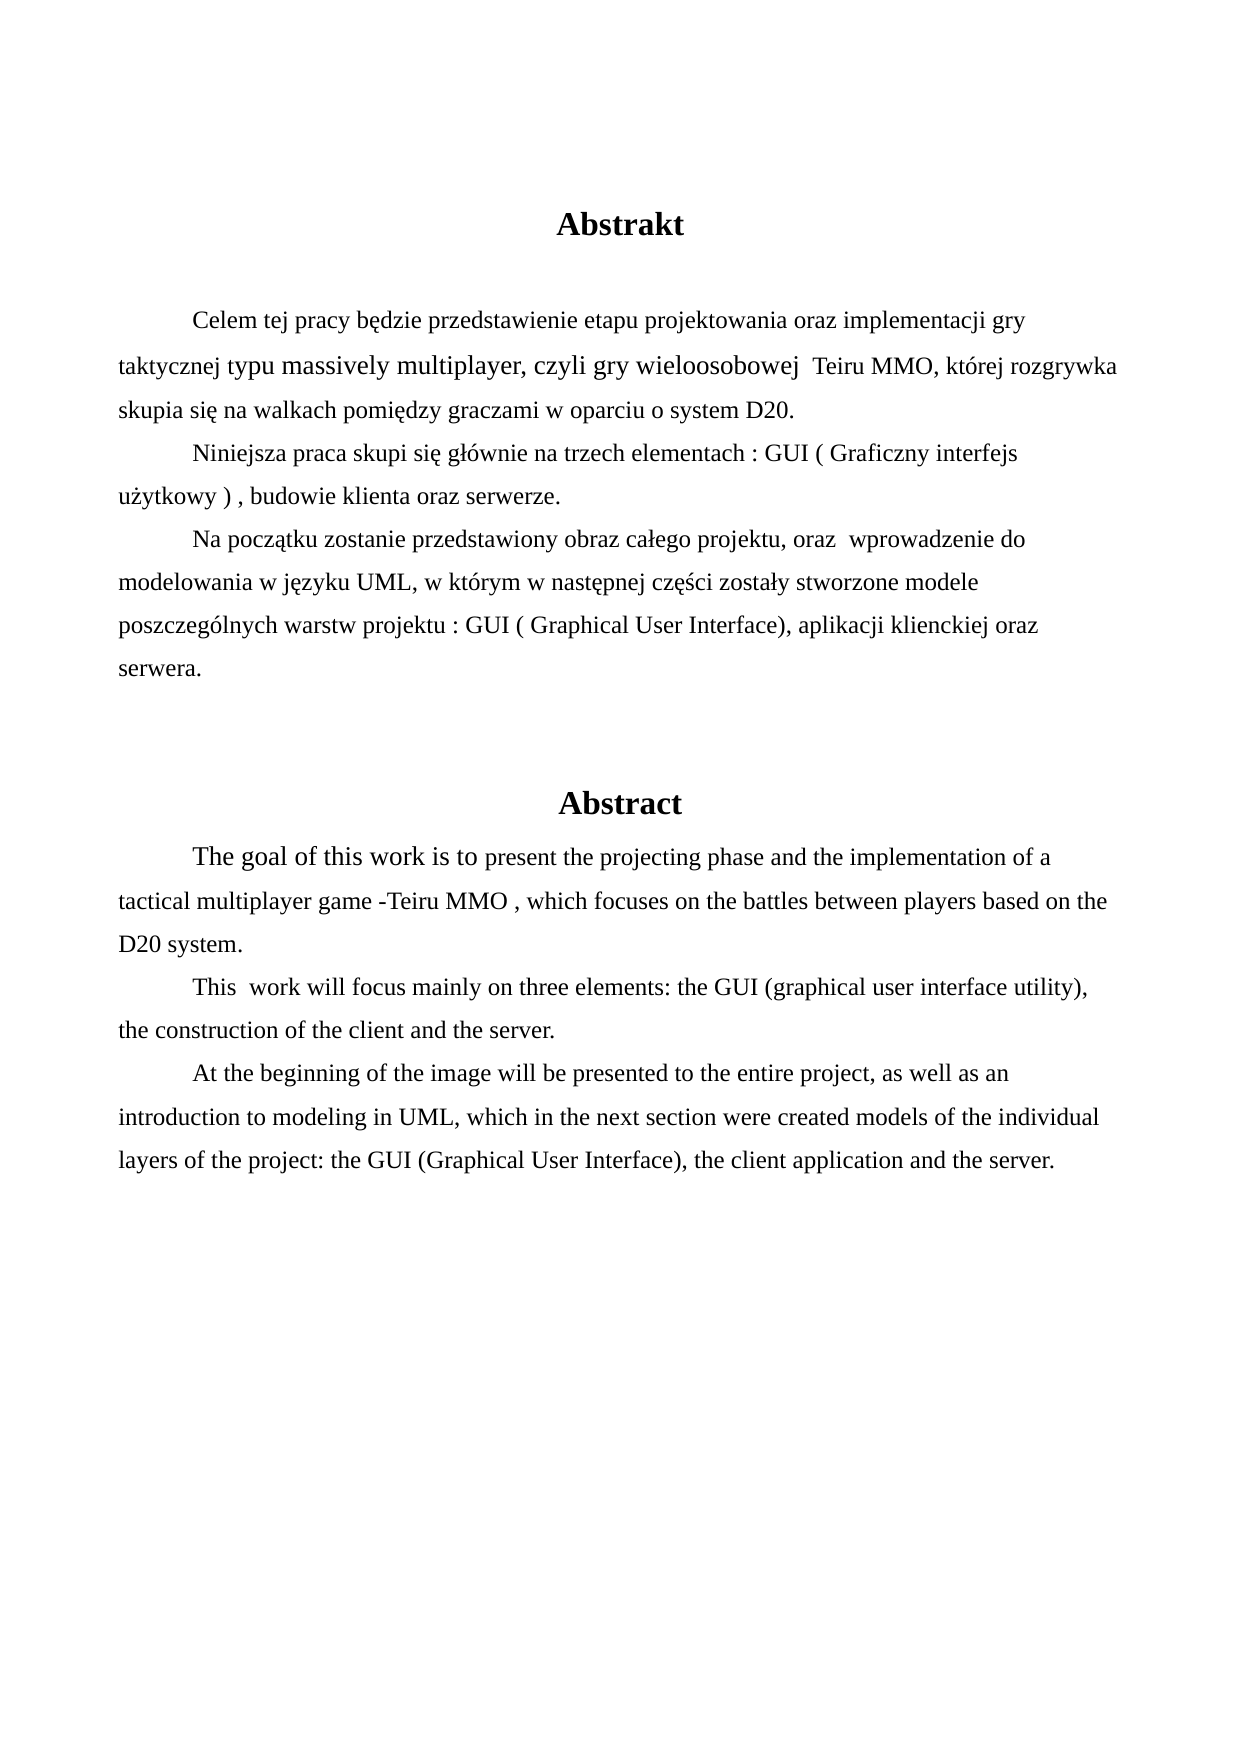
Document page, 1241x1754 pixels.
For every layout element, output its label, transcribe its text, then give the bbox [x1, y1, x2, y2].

text Na początku zostanie przedstawiony obraz całego projektu, oraz wprowadzenie do modelowania w języku UML, w którym w następnej części zostały stworzone modele poszczególnych warstw projektu : GUI ( Graphical User Interface), aplikacji klienckiej oraz serwera. [118, 524, 1122, 682]
text At the beginning of the image will be presented to the entire project, as well as an introduction to modeling in UML, which in the next section were created models of the individual layers of the project: the GUI (Graphical User Interface), the client application and the server. [118, 1058, 1122, 1173]
text Abstract [118, 783, 1122, 821]
text The goal of this work is to present the projecting phase and the implementation of a tactical multiplayer game -Teiru MMO , which focuses on the battles between players based on the D20 system. [118, 840, 1122, 958]
text Niniejsza praca skupi się głównie na trzech elementach : GUI ( Graficzny interfejs użytkowy ) , budowie klienta oraz serwerze. [118, 438, 1122, 510]
text Celem tej pracy będzie przedstawienie etapu projektowania oraz implementacji gry taktycznej typu massively multiplayer, czyli gry wieloosobowej Teiru MMO, której rozgrywka skupia się na walkach pomiędzy graczami w oparciu o system D20. [118, 305, 1122, 423]
text This work will focus mainly on three elements: the GUI (graphical user interface utility), the construction of the client and the server. [118, 972, 1122, 1044]
text Abstrakt [118, 204, 1122, 243]
